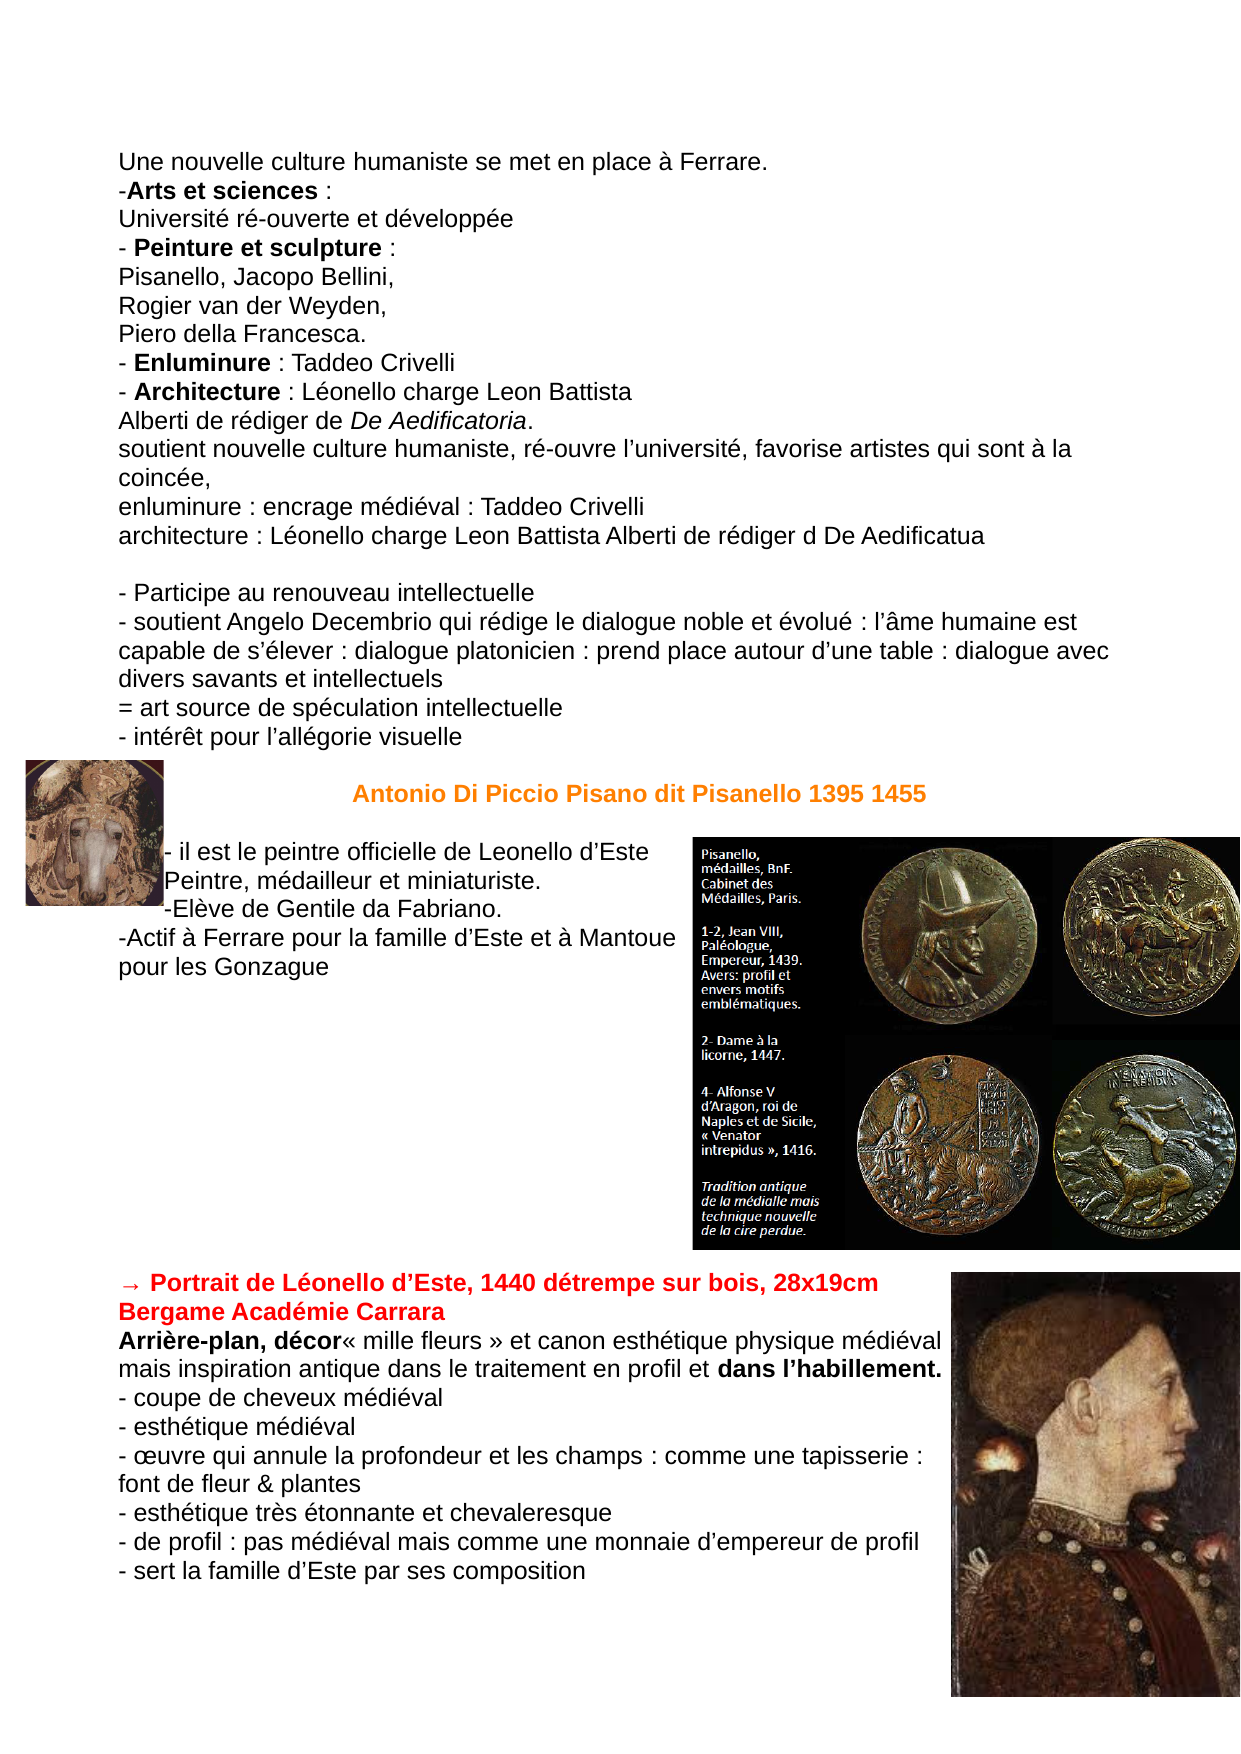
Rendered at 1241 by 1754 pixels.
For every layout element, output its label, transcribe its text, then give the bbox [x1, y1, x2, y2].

text - Participe au renouveau intellectuelle [118, 578, 1122, 607]
picture [25, 760, 164, 906]
text -Arts et sciences : [118, 176, 1122, 204]
text - esthétique médiéval [118, 1412, 951, 1441]
text - sert la famille d’Este par ses composition [118, 1556, 951, 1584]
text - œuvre qui annule la profondeur et les champs : comme une tapisserie : font de fleur & plantes [118, 1441, 951, 1498]
text soutient nouvelle culture humaniste, ré-ouvre l’université, favorise artistes qui sont à la coincée, [118, 434, 1122, 492]
text architecture : Léonello charge Leon Battista Alberti de rédiger d De Aedificatua [118, 521, 1122, 549]
text - Peinture et sculpture : [118, 233, 1122, 262]
text Piero della Francesca. [118, 319, 1122, 348]
text mais inspiration antique dans le traitement en profil et dans l’habillement. [118, 1354, 951, 1383]
text Une nouvelle culture humaniste se met en place à Ferrare. [118, 147, 1122, 176]
text - esthétique très étonnante et chevaleresque [118, 1498, 951, 1527]
text -Elève de Gentile da Fabriano. [118, 894, 692, 923]
picture [951, 1272, 1241, 1697]
text Peintre, médailleur et miniaturiste. [164, 866, 692, 894]
text -Actif à Ferrare pour la famille d’Este et à Mantoue pour les Gonzague [118, 923, 692, 981]
picture [692, 837, 1240, 1250]
text - de profil : pas médiéval mais comme une monnaie d’empereur de profil [118, 1527, 951, 1556]
text - soutient Angelo Decembrio qui rédige le dialogue noble et évolué : l’âme humaine est capable de s’élever : dialogue platonicien : prend place autour d’une table : dialogue avec divers savants et intellectuels [118, 607, 1122, 693]
text → Portrait de Léonello d’Este, 1440 détrempe sur bois, 28x19cm Bergame Académie Carrara [118, 1268, 1122, 1326]
text Université ré-ouverte et développée [118, 204, 1122, 233]
text - coupe de cheveux médiéval [118, 1383, 951, 1412]
text - Enluminure : Taddeo Crivelli [118, 348, 1122, 377]
text Pisanello, Jacopo Bellini, [118, 262, 1122, 291]
text Antonio Di Piccio Pisano dit Pisanello 1395 1455 [164, 779, 1122, 808]
text enluminure : encrage médiéval : Taddeo Crivelli [118, 492, 1122, 521]
text - intérêt pour l’allégorie visuelle [118, 722, 1122, 751]
text = art source de spéculation intellectuelle [118, 693, 1122, 722]
text Rogier van der Weyden, [118, 291, 1122, 319]
text - Architecture : Léonello charge Leon Battista [118, 377, 1122, 406]
text - il est le peintre officielle de Leonello d’Este [164, 837, 692, 866]
text Arrière-plan, décor« mille fleurs » et canon esthétique physique médiéval [118, 1326, 951, 1354]
text Alberti de rédiger de De Aedificatoria. [118, 406, 1122, 434]
